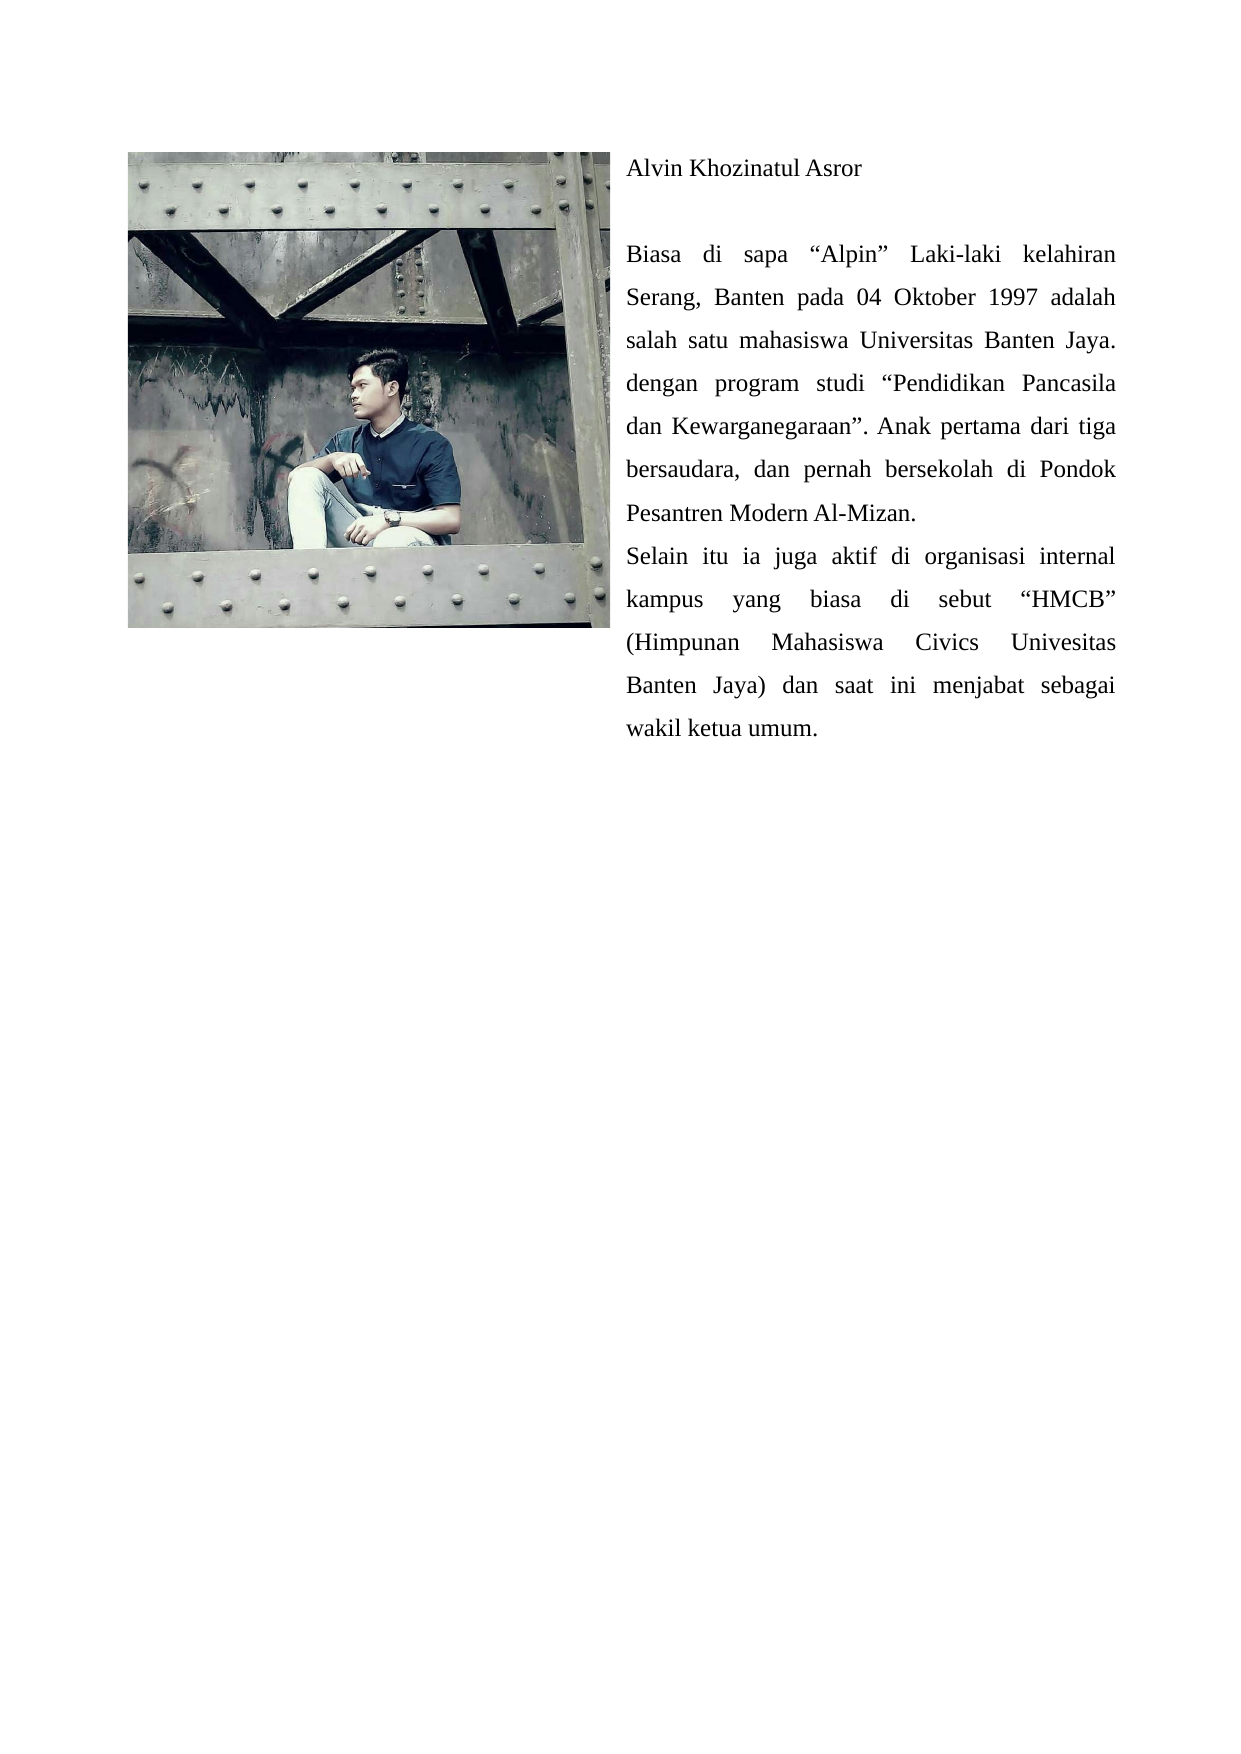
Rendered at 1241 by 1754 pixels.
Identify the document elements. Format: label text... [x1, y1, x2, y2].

table_header Alvin Khozinatul Asror Biasa di sapa “Alpin” Laki-laki kelahiran Serang, Banten pada 04 Oktober 1997 adalah salah satu mahasiswa Universitas Banten Jaya. dengan program studi “Pendidikan Pancasila dan Kewarganegaraan”. Anak pertama dari tiga bersaudara, dan pernah bersekolah di Pondok Pesantren Modern Al-Mizan. Selain itu ia juga aktif di organisasi internal kampus yang biasa di sebut “HMCB” (Himpunan Mahasiswa Civics Univesitas Banten Jaya) dan saat ini menjabat sebagai wakil ketua umum. [620, 147, 1122, 791]
table_header [118, 147, 620, 791]
picture [127, 152, 611, 628]
